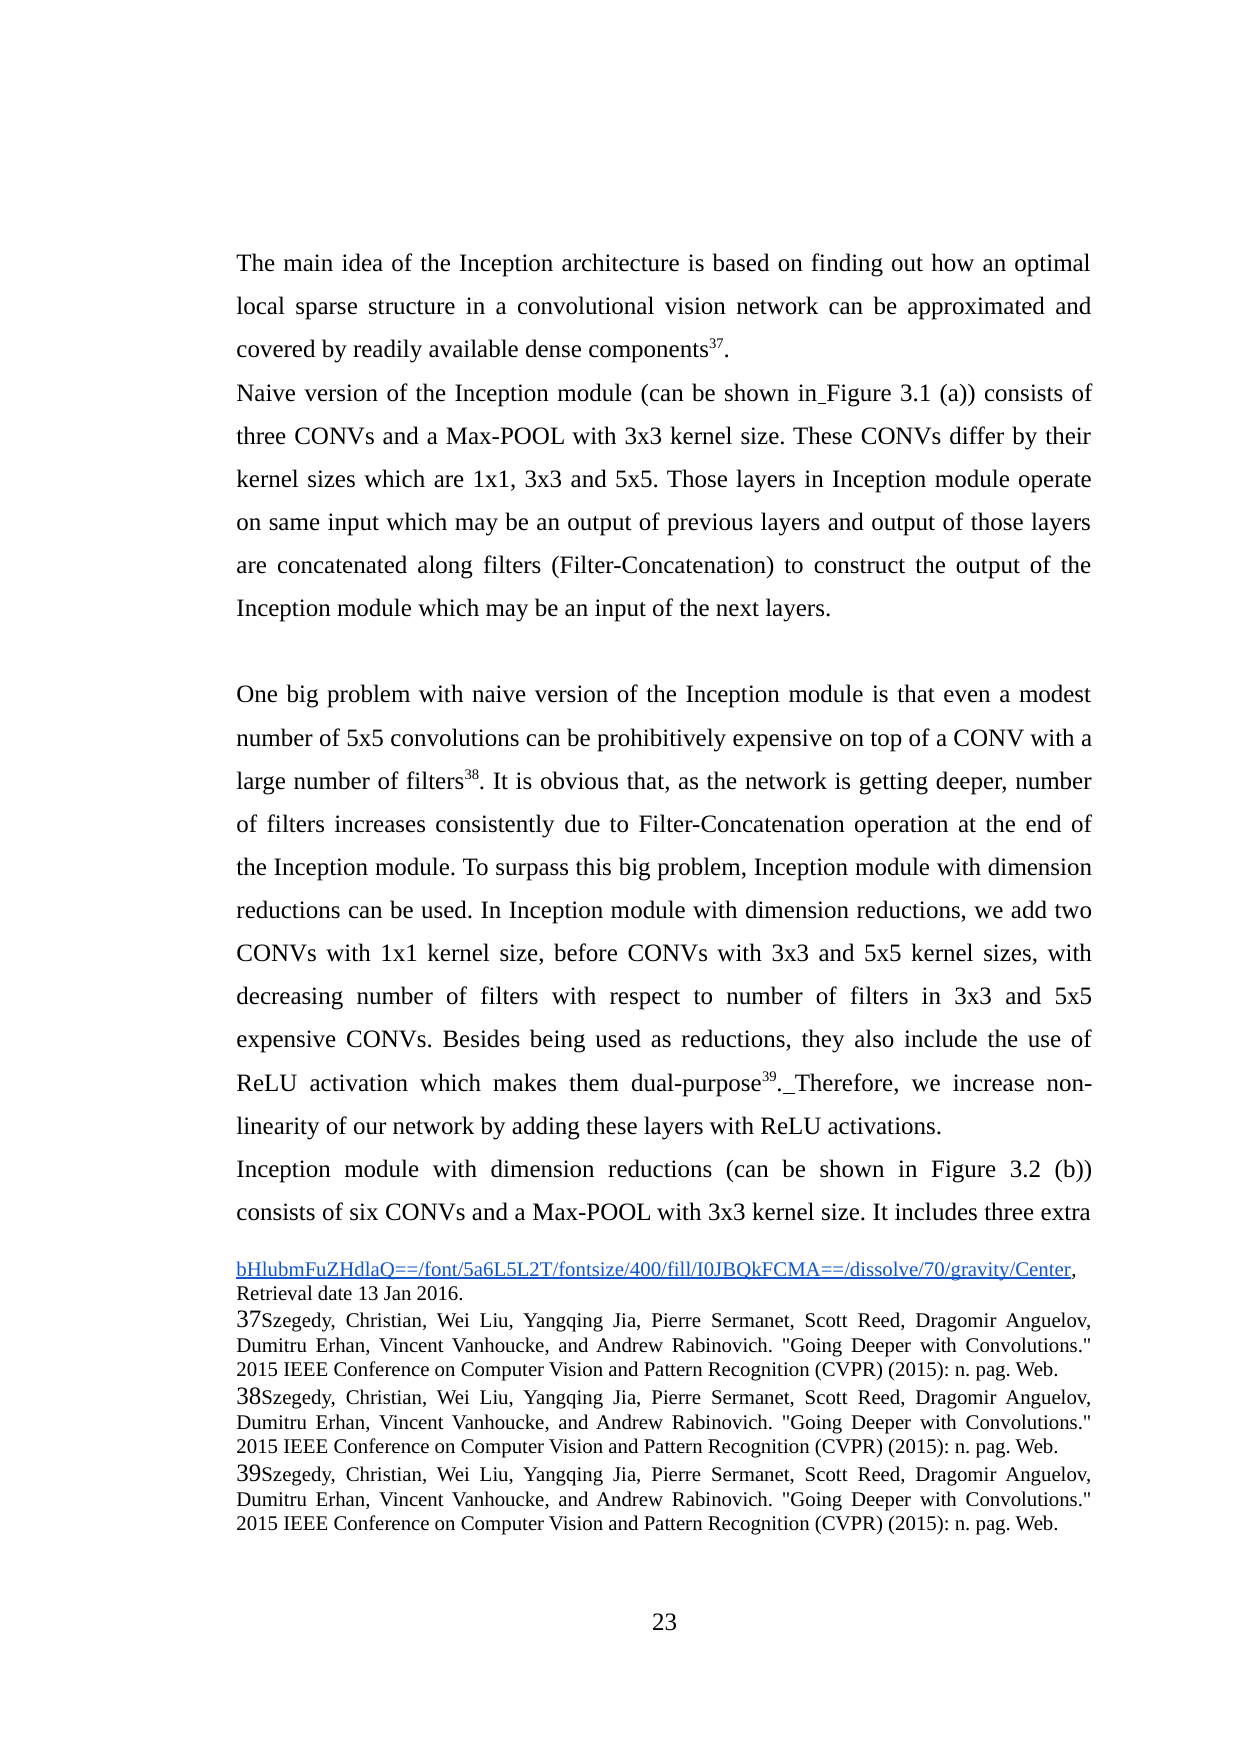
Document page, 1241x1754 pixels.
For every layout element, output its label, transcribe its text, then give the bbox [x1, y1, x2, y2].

text Szegedy, Christian, Wei Liu, Yangqing Jia, Pierre Sermanet, Scott Reed, Dragomir Anguelov, Dumitru Erhan, Vincent Vanhoucke, and Andrew Rabinovich. "Going Deeper with Convolutions." 2015 IEEE Conference on Computer Vision and Pattern Recognition (CVPR) (2015): n. pag. Web. [236, 1458, 1093, 1535]
text bHlubmFuZHdlaQ==/font/5a6L5L2T/fontsize/400/fill/I0JBQkFCMA==/dissolve/70/gravity/Center, Retrieval date 13 Jan 2016. [236, 1256, 1093, 1304]
text Naive version of the Inception module (can be shown in Figure 3.1 (a)) consists of three CONVs and a Max-POOL with 3x3 kernel size. These CONVs differ by their kernel sizes which are 1x1, 3x3 and 5x5. Those layers in Inception module operate on same input which may be an output of previous layers and output of those layers are concatenated along filters (Filter-Concatenation) to construct the output of the Inception module which may be an input of the next layers. [236, 378, 1093, 622]
text Szegedy, Christian, Wei Liu, Yangqing Jia, Pierre Sermanet, Scott Reed, Dragomir Anguelov, Dumitru Erhan, Vincent Vanhoucke, and Andrew Rabinovich. "Going Deeper with Convolutions." 2015 IEEE Conference on Computer Vision and Pattern Recognition (CVPR) (2015): n. pag. Web. [236, 1381, 1093, 1458]
text Szegedy, Christian, Wei Liu, Yangqing Jia, Pierre Sermanet, Scott Reed, Dragomir Anguelov, Dumitru Erhan, Vincent Vanhoucke, and Andrew Rabinovich. "Going Deeper with Convolutions." 2015 IEEE Conference on Computer Vision and Pattern Recognition (CVPR) (2015): n. pag. Web. [236, 1304, 1093, 1381]
text The main idea of the Inception architecture is based on finding out how an optimal local sparse structure in a convolutional vision network can be approximated and covered by readily available dense components. [236, 248, 1093, 363]
text Inception module with dimension reductions (can be shown in Figure 3.2 (b)) consists of six CONVs and a Max-POOL with 3x3 kernel size. It includes three extra [236, 1154, 1093, 1226]
text One big problem with naive version of the Inception module is that even a modest number of 5x5 convolutions can be prohibitively expensive on top of a CONV with a large number of filters. It is obvious that, as the network is getting deeper, number of filters increases consistently due to Filter-Concatenation operation at the end of the Inception module. To surpass this big problem, Inception module with dimension reductions can be used. In Inception module with dimension reductions, we add two CONVs with 1x1 kernel size, before CONVs with 3x3 and 5x5 kernel sizes, with decreasing number of filters with respect to number of filters in 3x3 and 5x5 expensive CONVs. Besides being used as reductions, they also include the use of ReLU activation which makes them dual-purpose. Therefore, we increase non-linearity of our network by adding these layers with ReLU activations. [236, 679, 1093, 1139]
